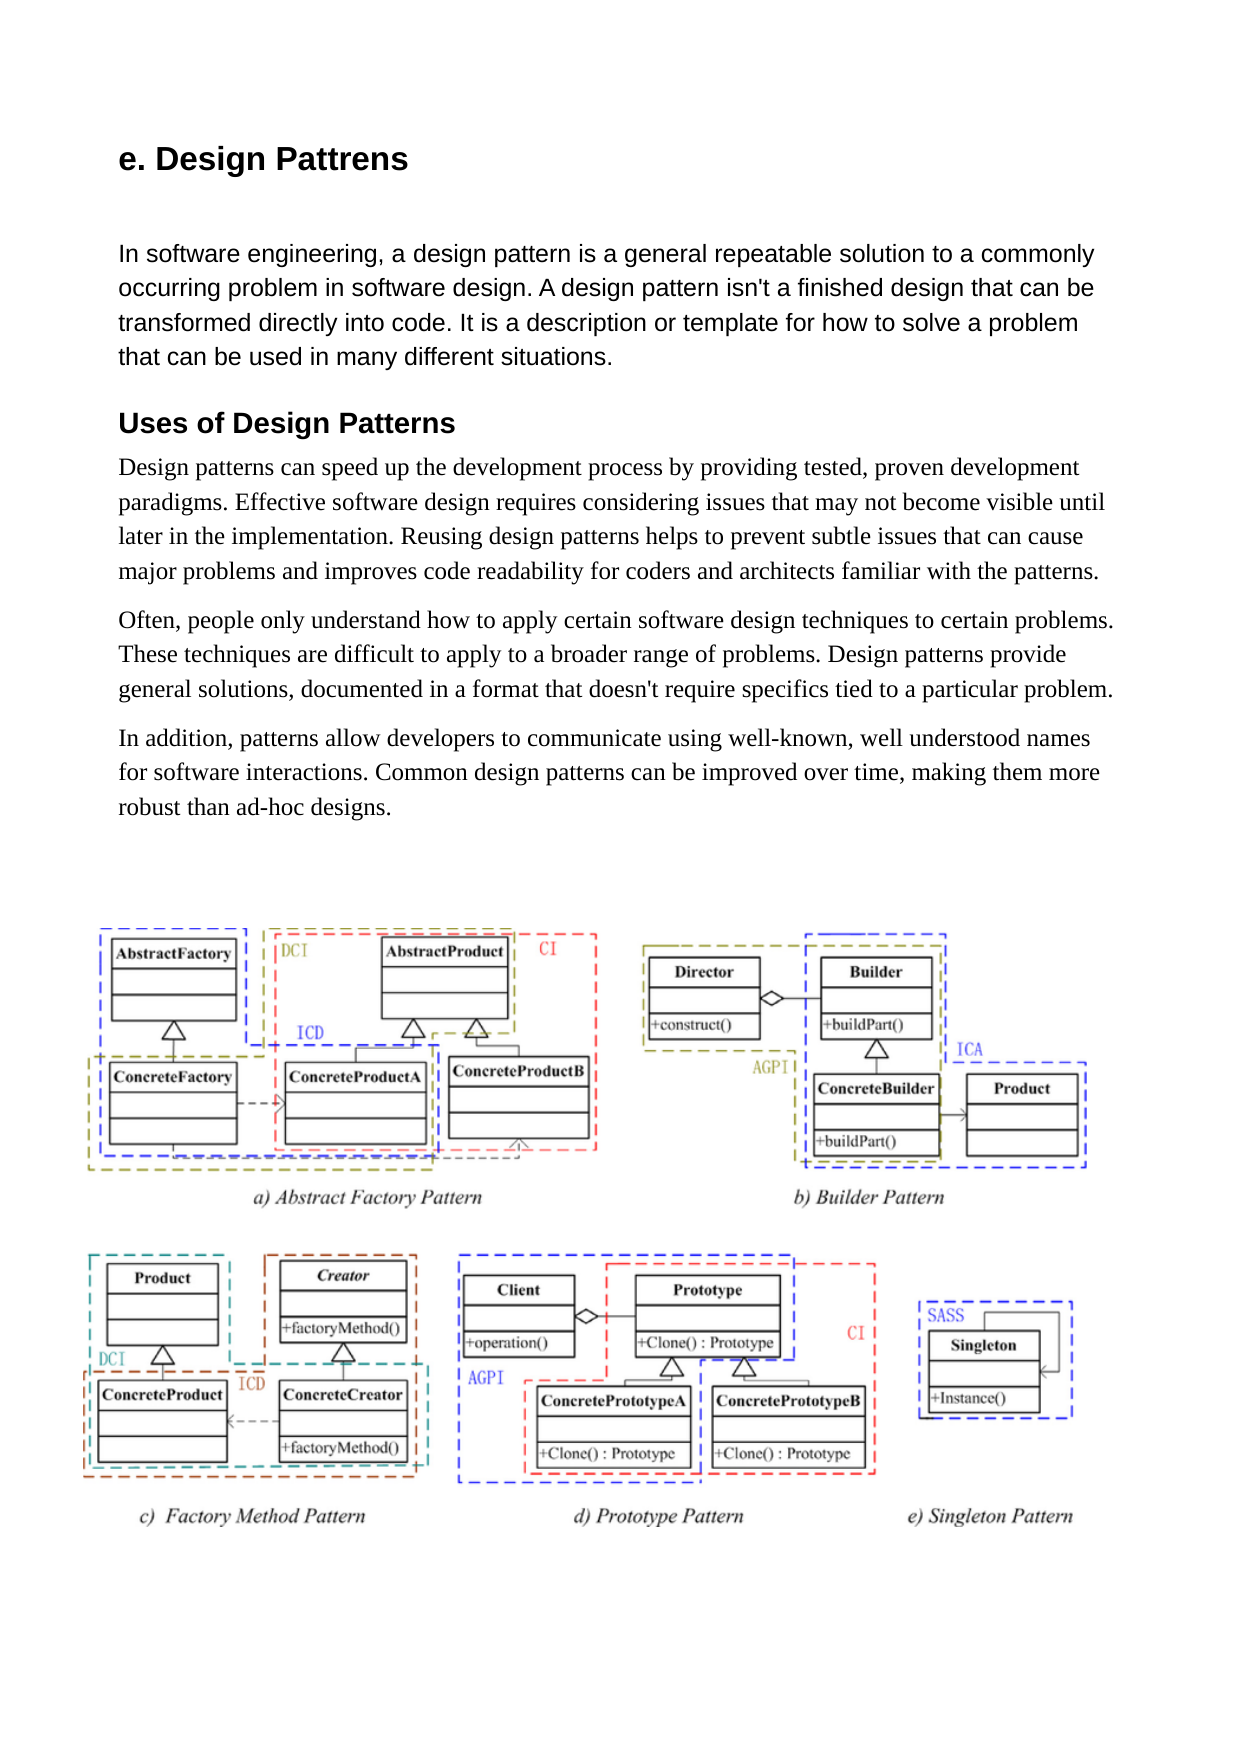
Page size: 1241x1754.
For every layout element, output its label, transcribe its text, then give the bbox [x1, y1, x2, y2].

text Often, people only understand how to apply certain software design techniques to certain problems. These techniques are difficult to apply to a broader range of problems. Design patterns provide general solutions, documented in a format that doesn't require specifics tied to a particular problem. [118, 605, 1122, 702]
text In software engineering, a design pattern is a general repeatable solution to a commonly occurring problem in software design. A design pattern isn't a finished design that can be transformed directly into code. It is a description or template for how to solve a problem that can be used in many different situations. [118, 239, 1122, 371]
picture [83, 928, 1087, 1527]
text In addition, patterns allow developers to communicate using well-known, well understood names for software interactions. Common design patterns can be improved over time, making them more robust than ad-hoc designs. [118, 723, 1122, 821]
subtitle e. Design Pattrens [118, 139, 1122, 177]
subtitle Uses of Design Patterns [118, 406, 1122, 440]
text Design patterns can speed up the development process by providing tested, proven development paradigms. Effective software design requires considering issues that may not become visible until later in the implementation. Reusing design patterns helps to prevent subtle issues that can cause major problems and improves code readability for coders and architects familiar with the patterns. [118, 452, 1122, 584]
